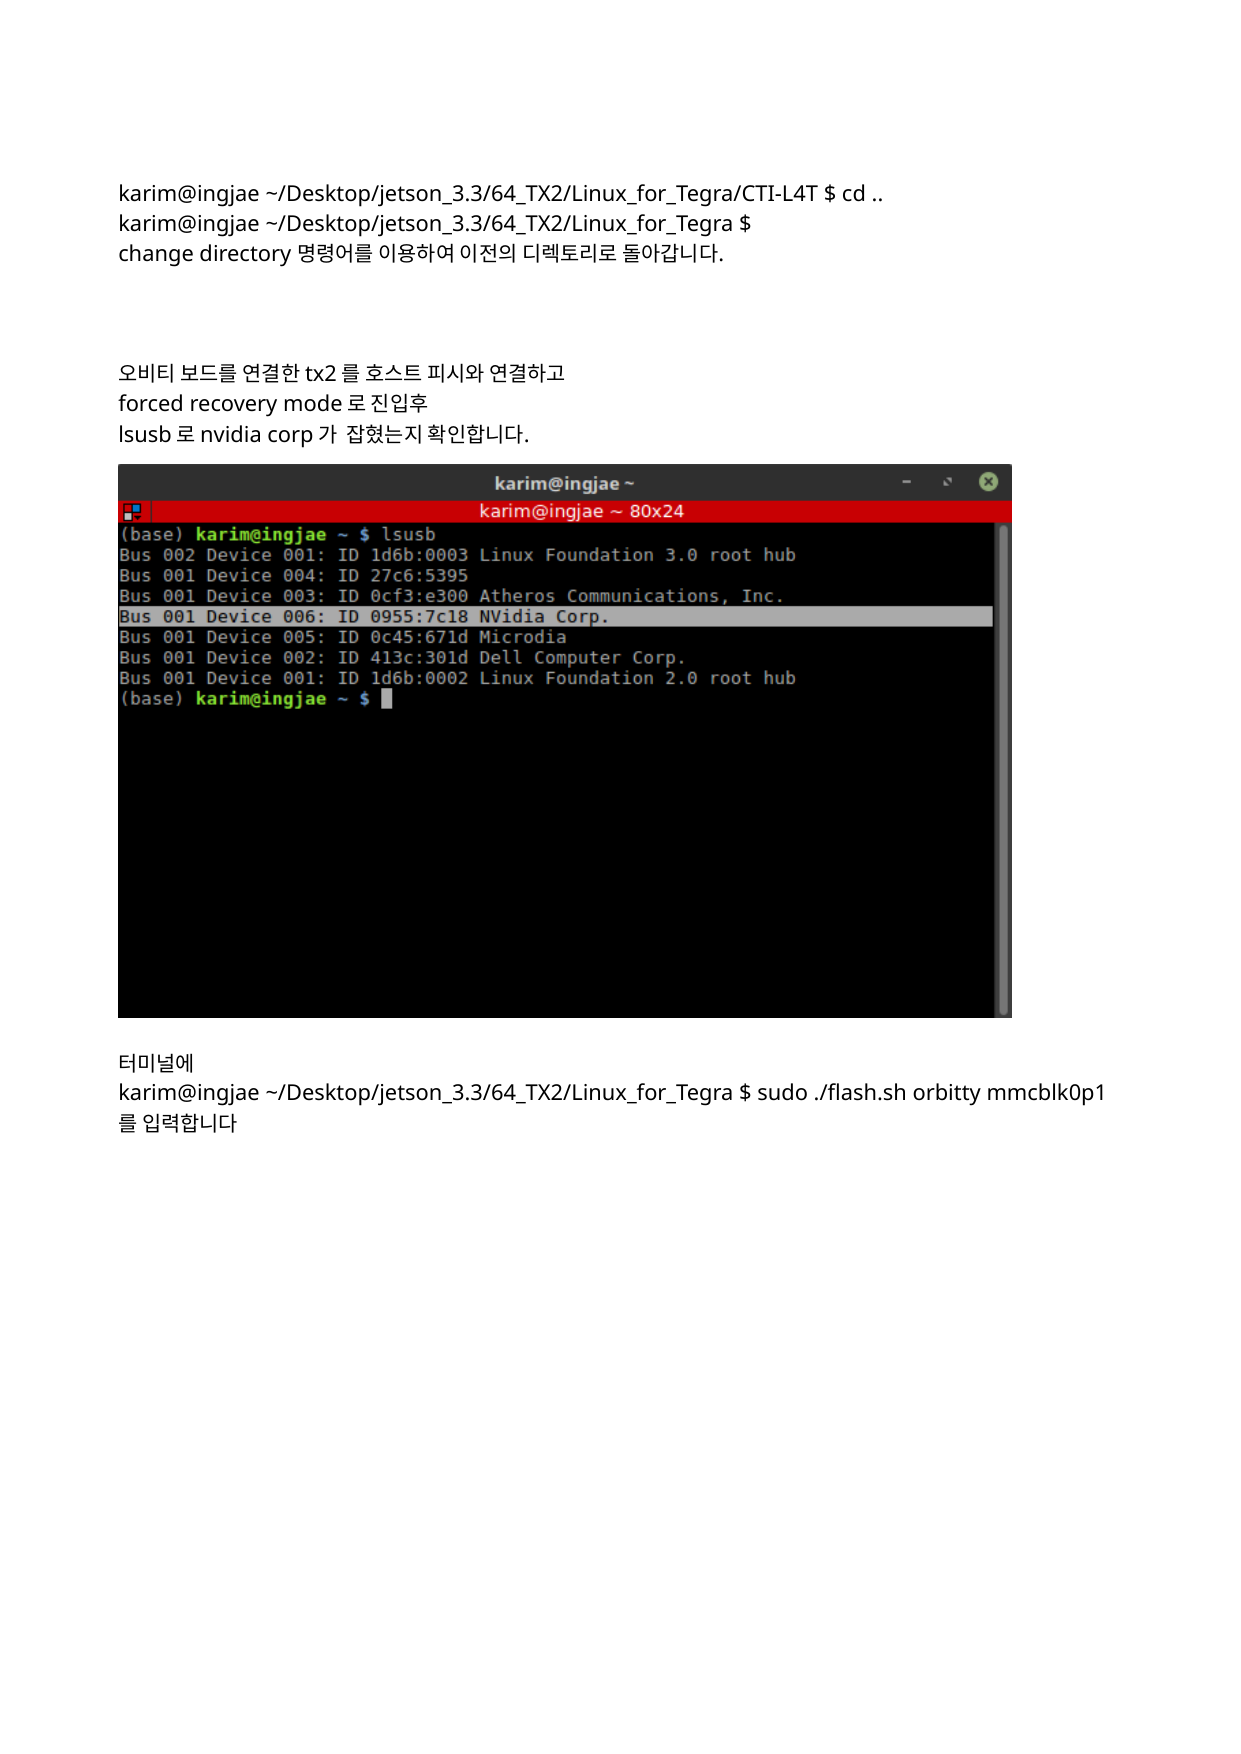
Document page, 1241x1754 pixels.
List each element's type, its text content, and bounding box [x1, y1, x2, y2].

text 터미널에 [118, 1047, 1122, 1077]
text lsusb로 nvidia corp가 잡혔는지 확인합니다. [118, 418, 1122, 449]
text karim@ingjae ~/Desktop/jetson_3.3/64_TX2/Linux_for_Tegra $ [118, 207, 1122, 237]
text change directory 명령어를 이용하여 이전의 디렉토리로 돌아갑니다. [118, 237, 1122, 268]
text 오비티 보드를 연결한 tx2를 호스트 피시와 연결하고 [118, 357, 1122, 388]
text karim@ingjae ~/Desktop/jetson_3.3/64_TX2/Linux_for_Tegra $ sudo ./flash.sh orbitty mmcblk0p1 [118, 1077, 1122, 1107]
text forced recovery mode로 진입후 [118, 388, 1122, 418]
text 를 입력합니다 [118, 1107, 1122, 1137]
picture [118, 464, 1012, 1018]
text karim@ingjae ~/Desktop/jetson_3.3/64_TX2/Linux_for_Tegra/CTI-L4T $ cd .. [118, 178, 1122, 207]
